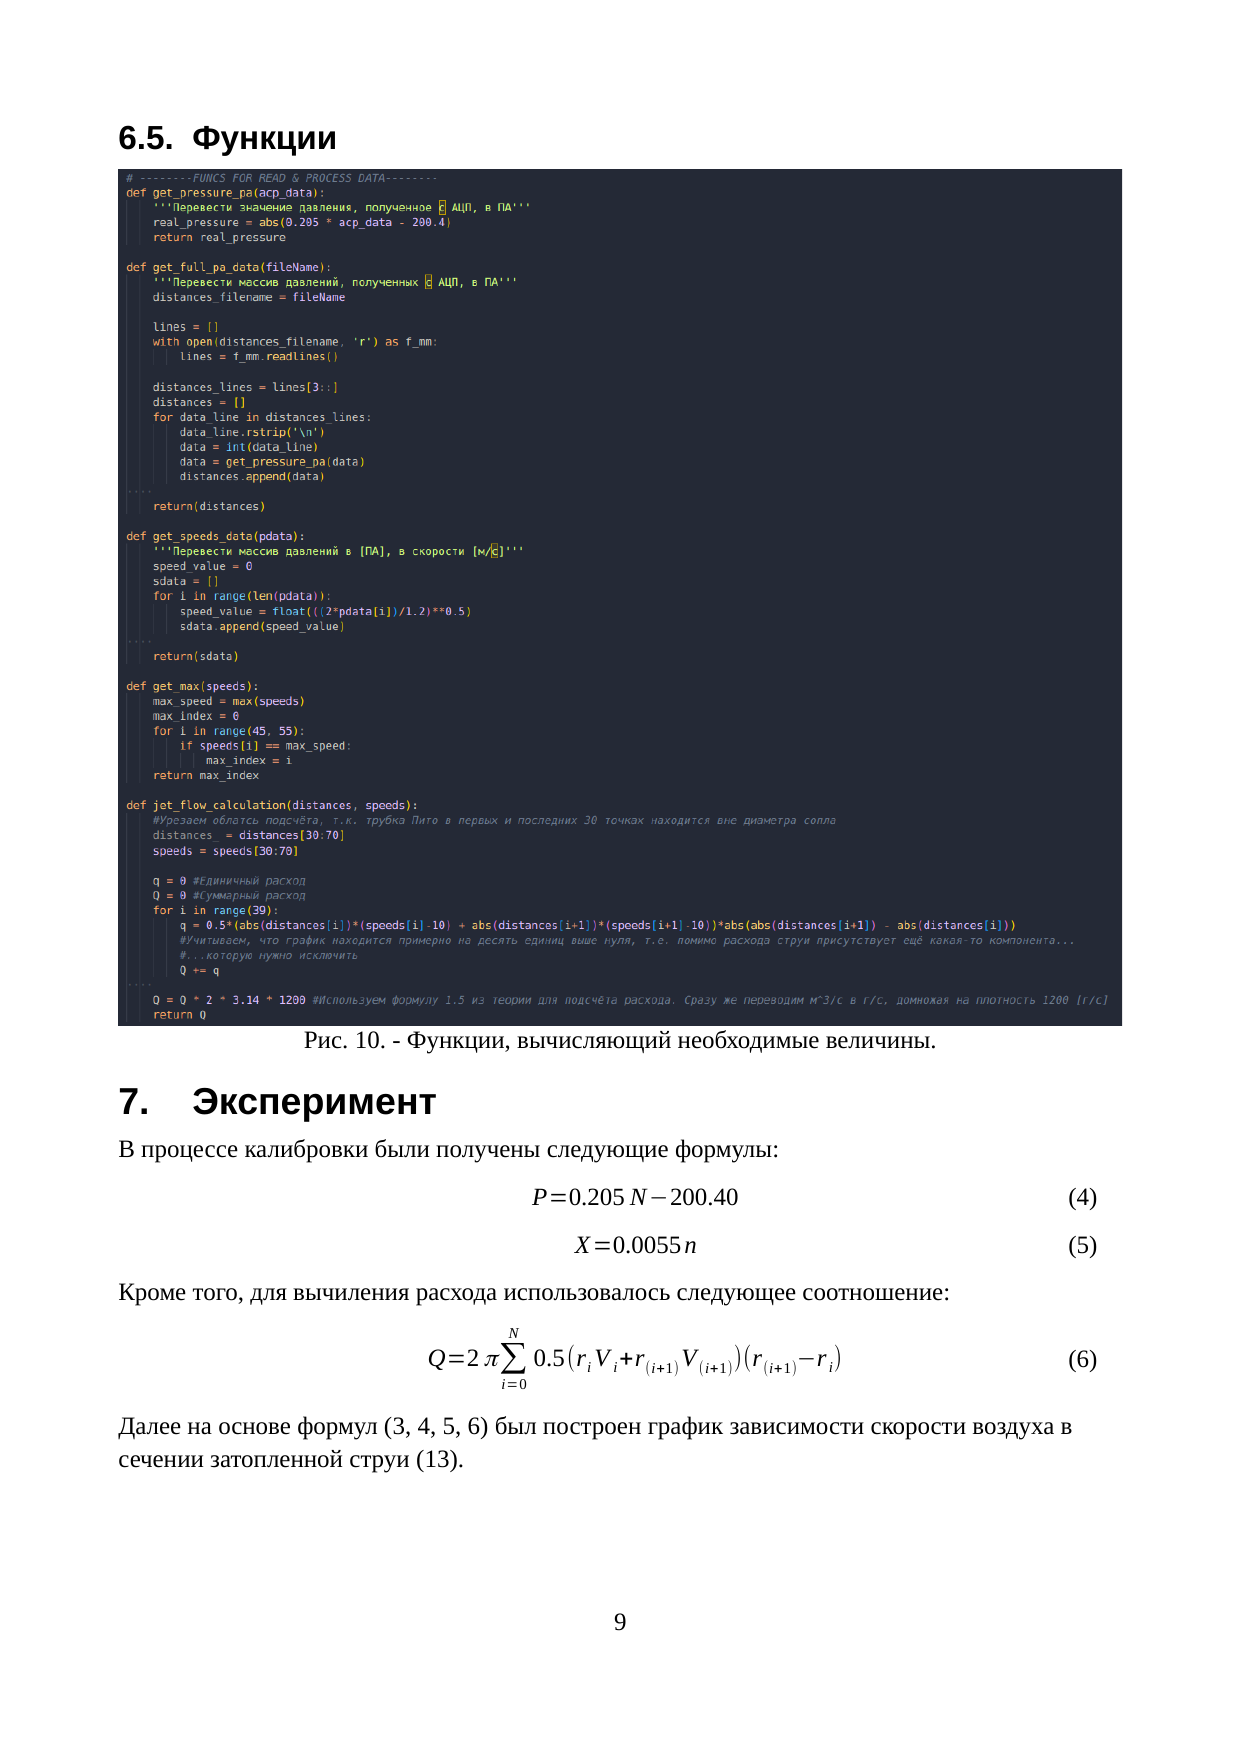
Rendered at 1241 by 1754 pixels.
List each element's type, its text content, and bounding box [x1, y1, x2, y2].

text (6) [118, 1325, 1122, 1392]
subtitle Эксперимент [118, 1079, 1122, 1122]
text Кроме того, для вычиления расхода использовалось следующее соотношение: [118, 1277, 1122, 1306]
text В процессе калибровки были получены следующие формулы: [118, 1134, 1122, 1163]
subtitle Функции [118, 118, 1122, 157]
text (4) [118, 1182, 1122, 1211]
picture [118, 169, 1123, 1026]
text (5) [118, 1230, 1122, 1258]
text Рис. 10. - Функции, вычисляющий необходимые величины. [118, 1026, 1122, 1054]
text Далее на основе формул (3, 4, 5, 6) был построен график зависимости скорости воздуха в сечении затопленной струи (13). [118, 1411, 1122, 1473]
